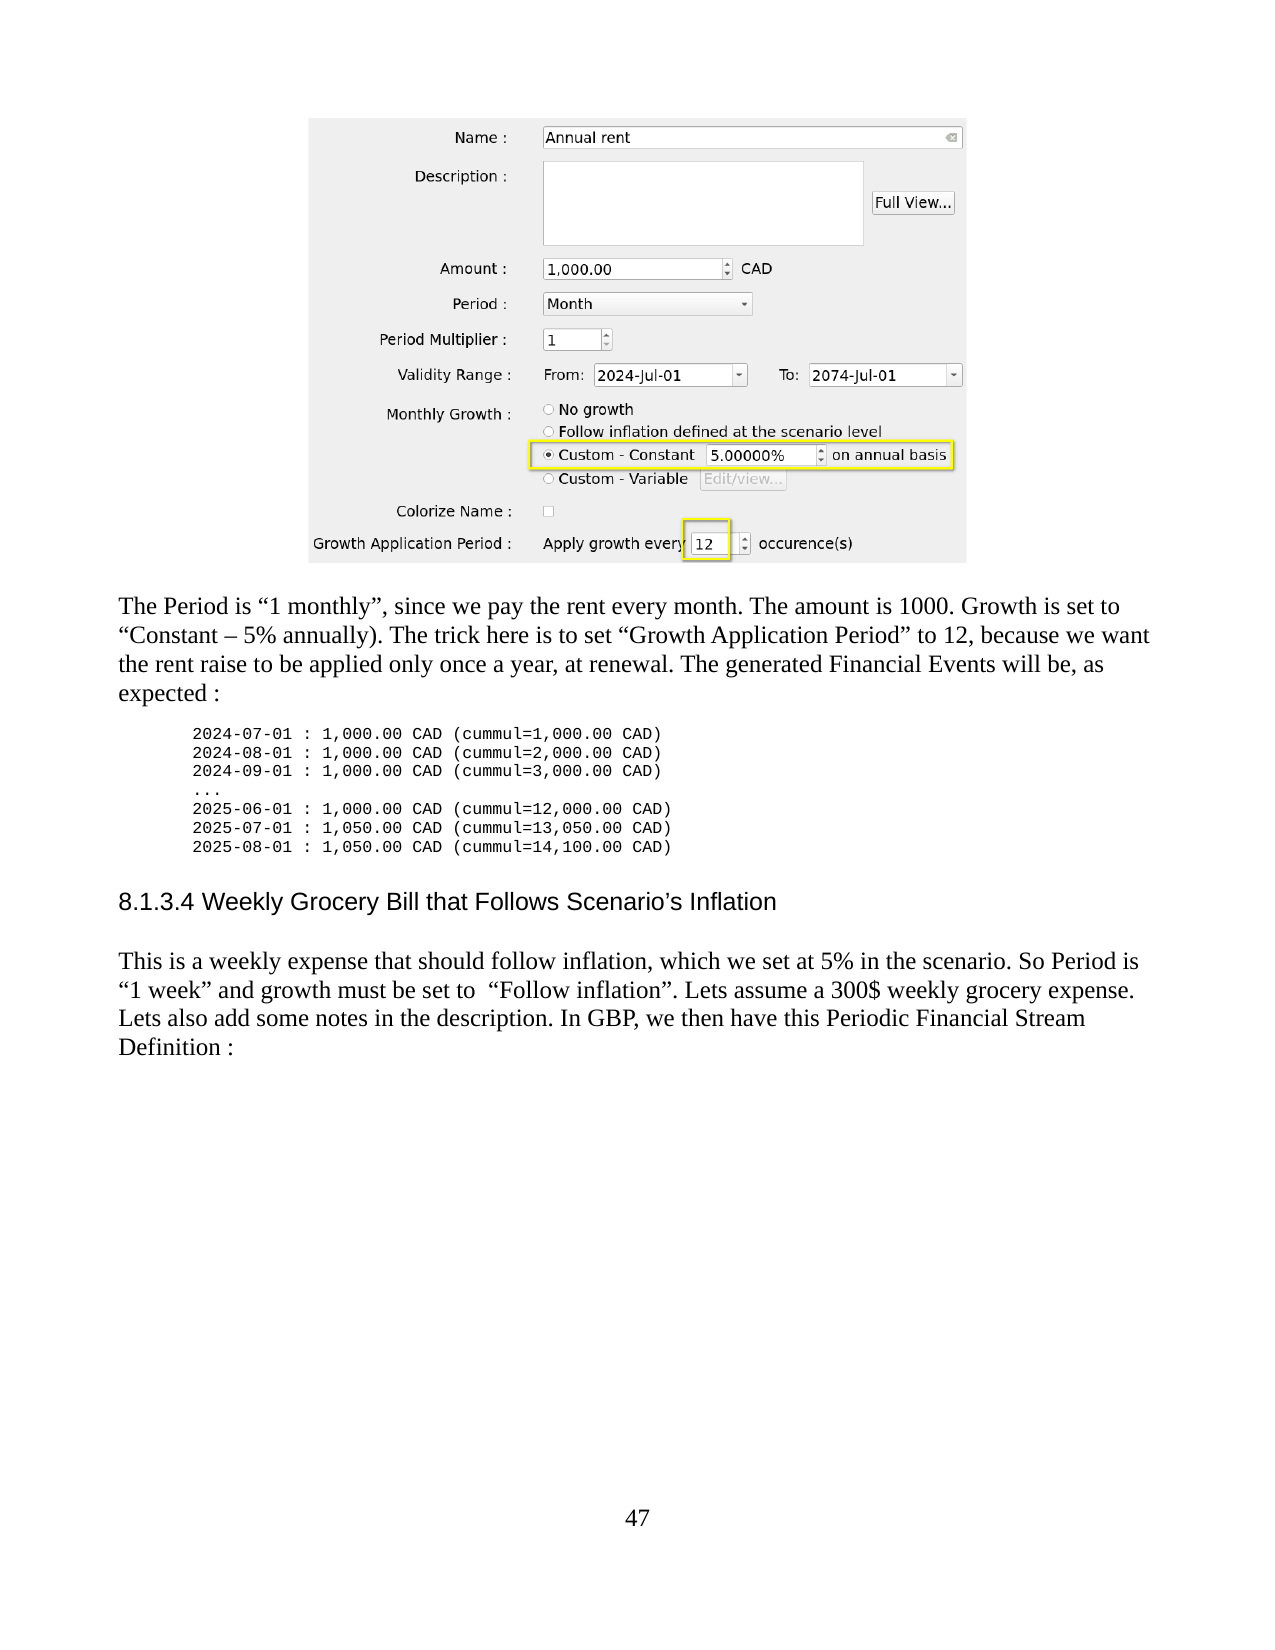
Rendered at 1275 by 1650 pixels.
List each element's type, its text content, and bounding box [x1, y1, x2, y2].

text This is a weekly expense that should follow inflation, which we set at 5% in the scenario. So Period is “1 week” and growth must be set to “Follow inflation”. Lets assume a 300$ weekly grocery expense. Lets also add some notes in the description. In GBP, we then have this Periodic Financial Stream Definition : [118, 946, 1157, 1061]
text 2024-07-01 : 1,000.00 CAD (cummul=1,000.00 CAD) [192, 725, 1157, 744]
subtitle Weekly Grocery Bill that Follows Scenario’s Inflation [118, 887, 1157, 916]
text 2025-07-01 : 1,050.00 CAD (cummul=13,050.00 CAD) [192, 819, 1157, 838]
text 2025-08-01 : 1,050.00 CAD (cummul=14,100.00 CAD) [192, 838, 1157, 857]
text ... [192, 782, 1157, 801]
text 2024-09-01 : 1,000.00 CAD (cummul=3,000.00 CAD) [192, 763, 1157, 782]
picture [308, 118, 967, 563]
text The Period is “1 monthly”, since we pay the rent every month. The amount is 1000. Growth is set to “Constant – 5% annually). The trick here is to set “Growth Application Period” to 12, because we want the rent raise to be applied only once a year, at renewal. The generated Financial Events will be, as expected : [118, 591, 1157, 706]
text 2025-06-01 : 1,000.00 CAD (cummul=12,000.00 CAD) [192, 801, 1157, 819]
text 2024-08-01 : 1,000.00 CAD (cummul=2,000.00 CAD) [192, 744, 1157, 763]
